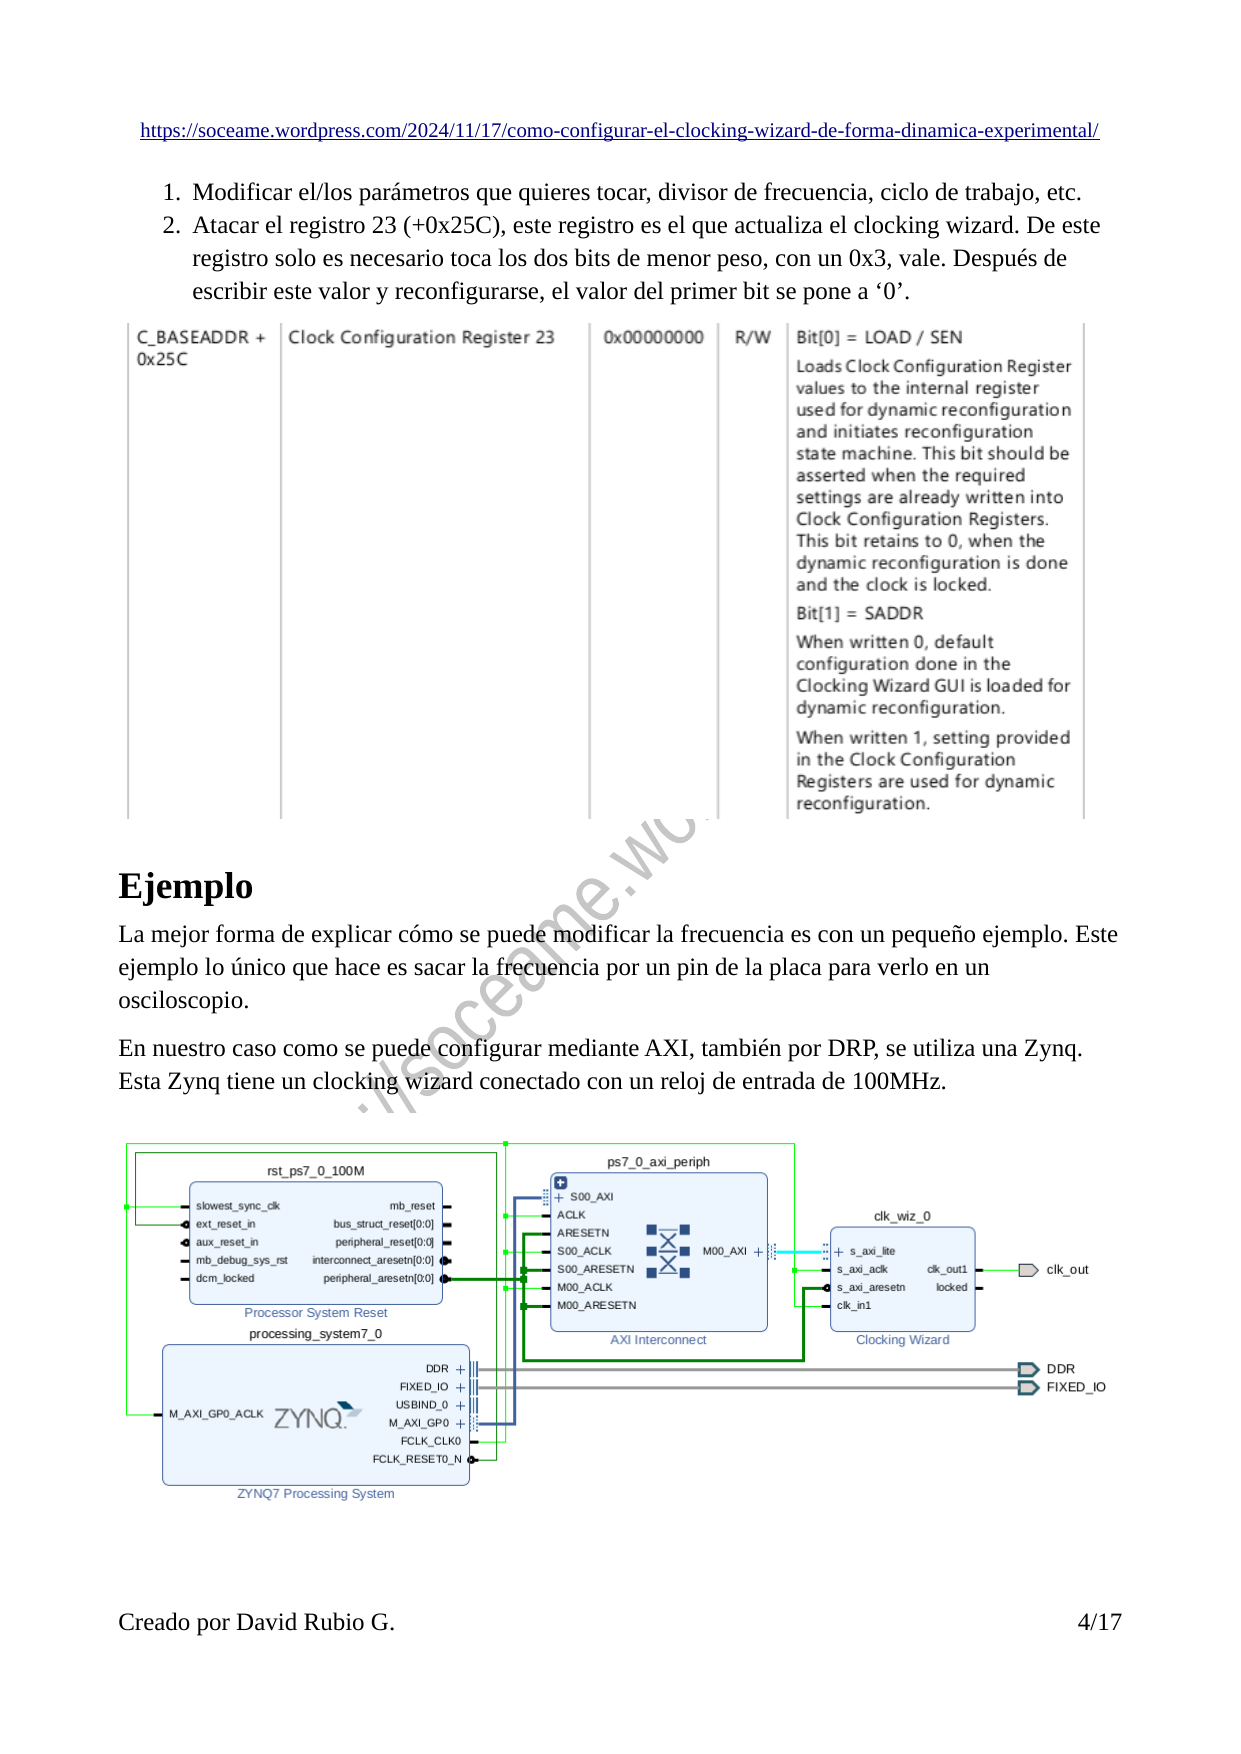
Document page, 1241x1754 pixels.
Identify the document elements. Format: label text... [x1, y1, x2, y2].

text En nuestro caso como se puede configurar mediante AXI, también por DRP, se utiliza una Zynq. Esta Zynq tiene un clocking wizard conectado con un reloj de entrada de 100MHz. [407, 1033, 1122, 1094]
picture [118, 1113, 1116, 1516]
picture [118, 323, 1093, 819]
list Modificar el/los parámetros que quieres tocar, divisor de frecuencia, ciclo de trabajo, etc. [162, 177, 1122, 206]
text La mejor forma de explicar cómo se puede modificar la frecuencia es con un pequeño ejemplo. Este ejemplo lo único que hace es sacar la frecuencia por un pin de la placa para verlo en un osciloscopio. [118, 919, 1122, 1014]
text En nuestro caso como se puede configurar mediante AXI, también por DRP, se utiliza una Zynq. Esta Zynq tiene un clocking wizard conectado con un reloj de entrada de 100MHz. [118, 1033, 437, 1094]
subtitle Ejemplo [118, 863, 1122, 907]
list Atacar el registro 23 (+0x25C), este registro es el que actualiza el clocking wizard. De este registro solo es necesario toca los dos bits de menor peso, con un 0x3, vale. Después de escribir este valor y reconfigurarse, el valor del primer bit se pone a ‘0’. [162, 210, 1122, 305]
